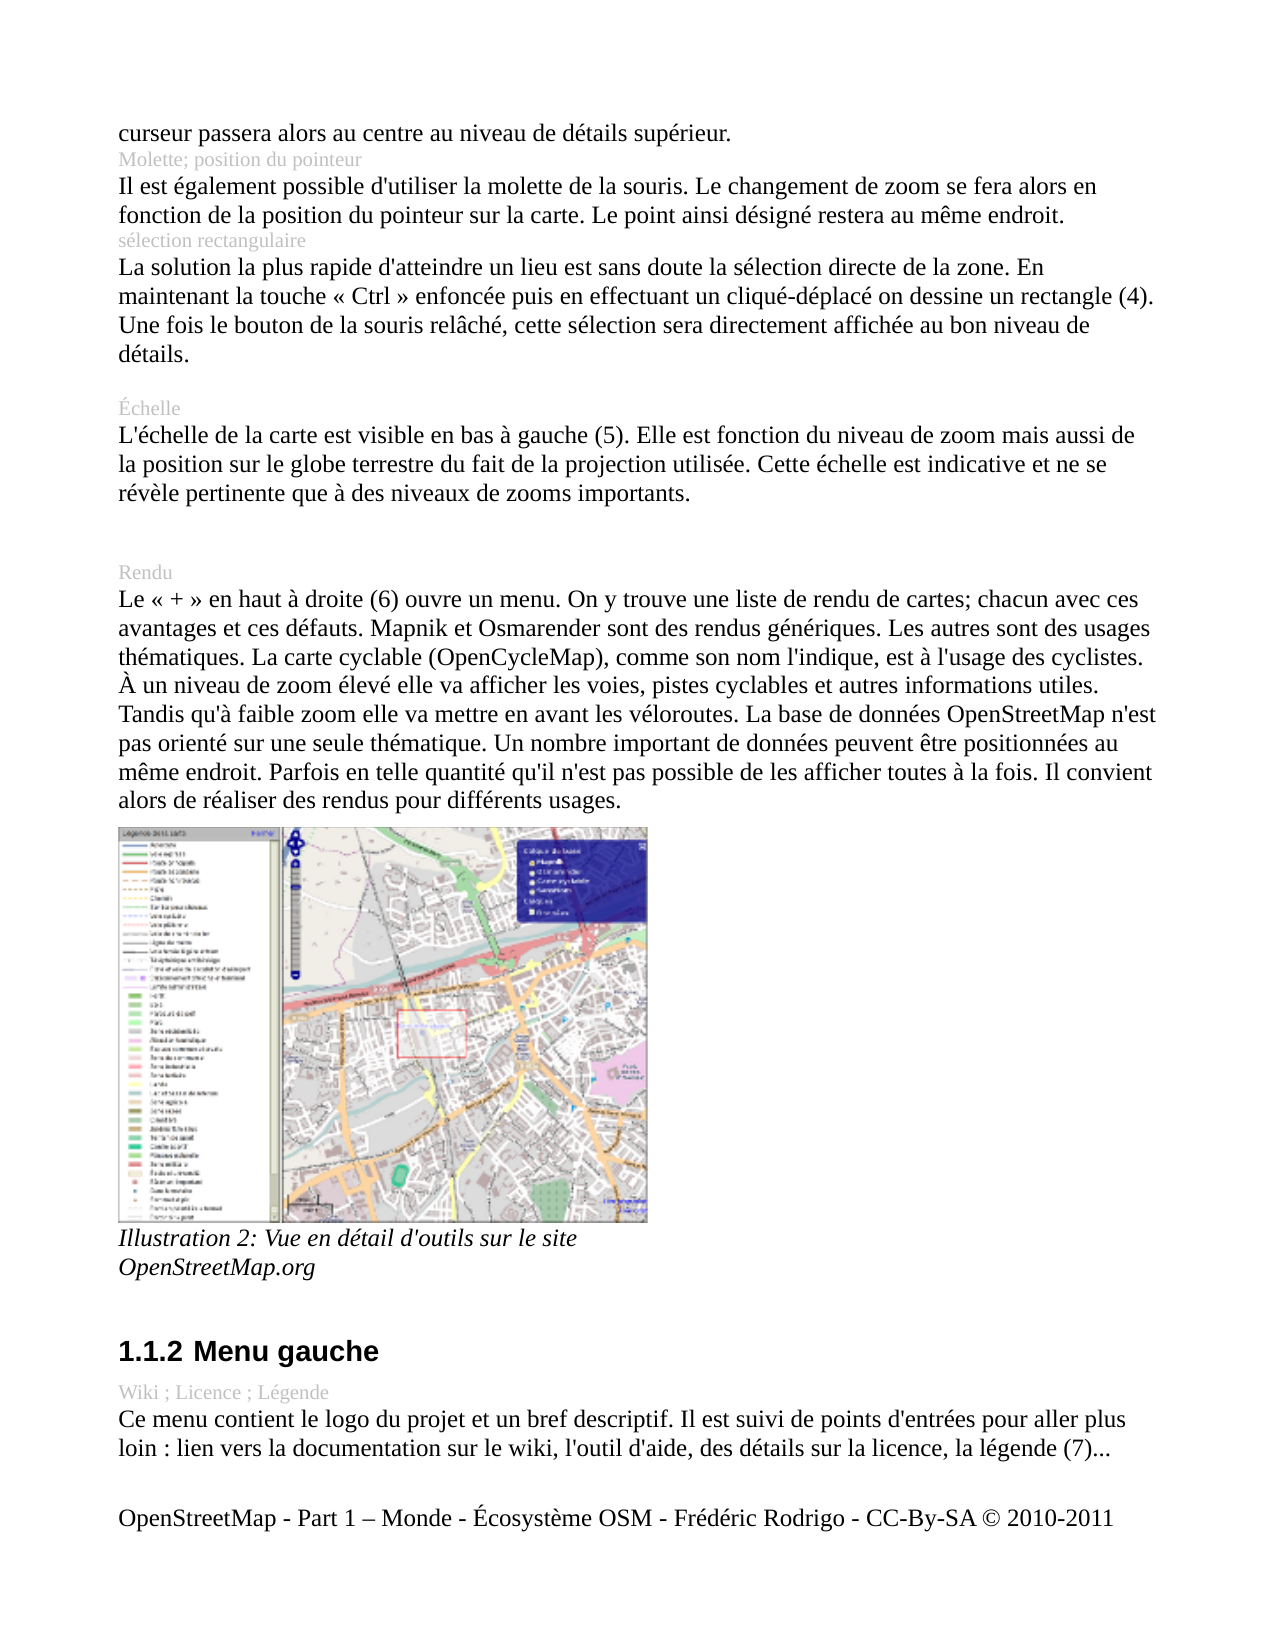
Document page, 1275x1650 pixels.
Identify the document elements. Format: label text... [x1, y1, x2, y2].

text Wiki ; Licence ; Légende [118, 1380, 1157, 1404]
text Il est également possible d'utiliser la molette de la souris. Le changement de zoom se fera alors en fonction de la position du pointeur sur la carte. Le point ainsi désigné restera au même endroit. [118, 171, 1157, 228]
text curseur passera alors au centre au niveau de détails supérieur. [118, 118, 1157, 147]
text L'échelle de la carte est visible en bas à gauche (5). Elle est fonction du niveau de zoom mais aussi de la position sur le globe terrestre du fait de la projection utilisée. Cette échelle est indicative et ne se révèle pertinente que à des niveaux de zooms importants. [118, 420, 1157, 507]
text La solution la plus rapide d'atteindre un lieu est sans doute la sélection directe de la zone. En maintenant la touche « Ctrl » enfoncée puis en effectuant un cliqué-déplacé on dessine un rectangle (4). Une fois le bouton de la souris relâché, cette sélection sera directement affichée au bon niveau de détails. [118, 252, 1157, 367]
text Illustration 2: Vue en détail d'outils sur le site OpenStreetMap.org [118, 1223, 648, 1280]
subtitle Menu gauche [118, 1334, 1157, 1368]
text Molette; position du pointeur [118, 147, 1157, 171]
text Ce menu contient le logo du projet et un bref descriptif. Il est suivi de points d'entrées pour aller plus loin : lien vers la documentation sur le wiki, l'outil d'aide, des détails sur la licence, la légende (7)... [118, 1404, 1157, 1462]
text Échelle [118, 396, 1157, 420]
picture [118, 827, 648, 1223]
text Le « + » en haut à droite (6) ouvre un menu. On y trouve une liste de rendu de cartes; chacun avec ces avantages et ces défauts. Mapnik et Osmarender sont des rendus génériques. Les autres sont des usages thématiques. La carte cyclable (OpenCycleMap), comme son nom l'indique, est à l'usage des cyclistes. À un niveau de zoom élevé elle va afficher les voies, pistes cyclables et autres informations utiles. Tandis qu'à faible zoom elle va mettre en avant les véloroutes. La base de données OpenStreetMap n'est pas orienté sur une seule thématique. Un nombre important de données peuvent être positionnées au même endroit. Parfois en telle quantité qu'il n'est pas possible de les afficher toutes à la fois. Il convient alors de réaliser des rendus pour différents usages. [118, 584, 1157, 814]
text sélection rectangulaire [118, 228, 1157, 252]
text Rendu [118, 560, 1157, 584]
